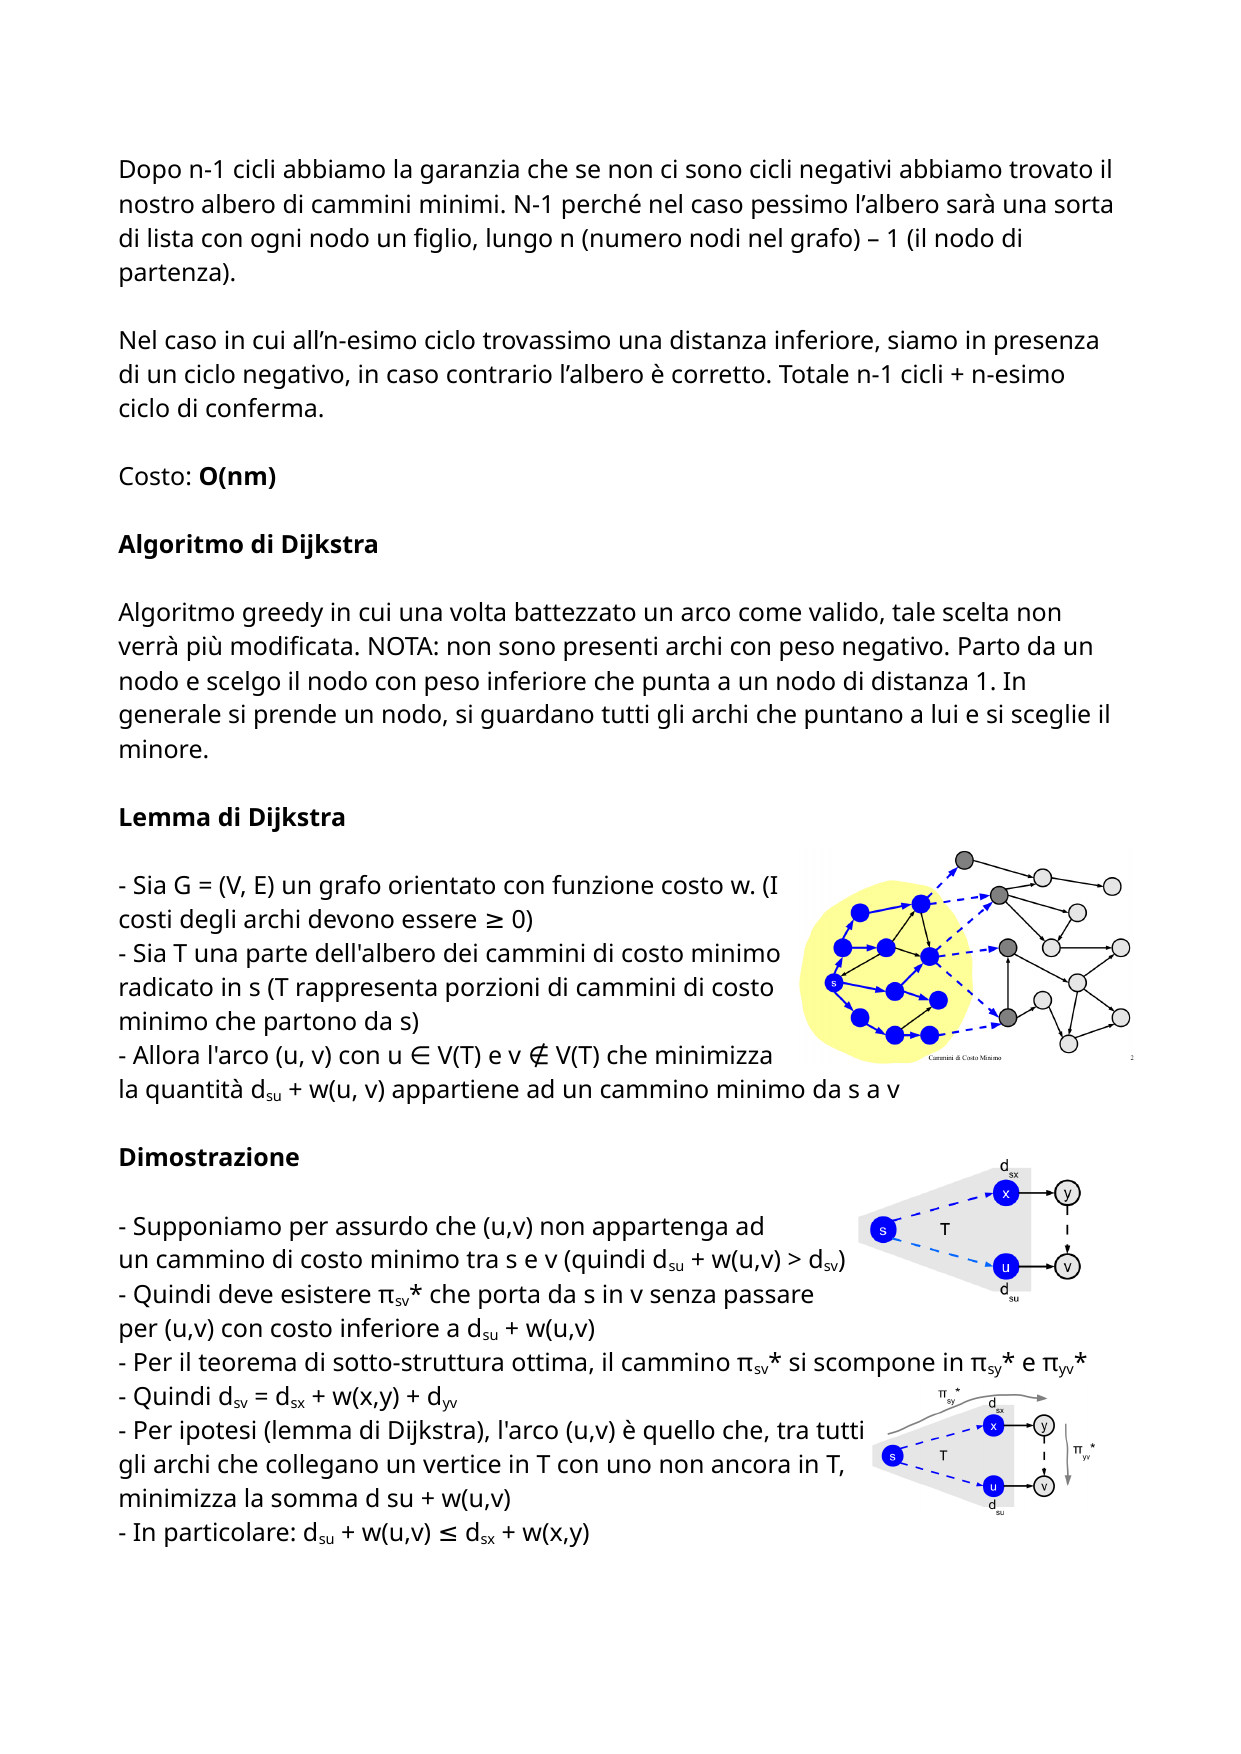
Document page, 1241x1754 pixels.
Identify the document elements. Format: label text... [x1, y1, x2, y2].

picture [906, 1382, 1098, 1518]
picture [889, 1155, 1082, 1304]
text Nel caso in cui all’n-esimo ciclo trovassimo una distanza inferiore, siamo in presenza di un ciclo negativo, in caso contrario l’albero è corretto. Totale n-1 cicli + n-esimo ciclo di conferma. [118, 322, 1122, 425]
text Dimostrazione [118, 1140, 1122, 1174]
text - Sia G = (V, E) un grafo orientato con funzione costo w. (I costi degli archi devono essere ≥ 0) [118, 867, 797, 936]
text - Supponiamo per assurdo che (u,v) non appartenga ad [118, 1208, 889, 1242]
text Dopo n-1 cicli abbiamo la garanzia che se non ci sono cicli negativi abbiamo trovato il nostro albero di cammini minimi. N-1 perché nel caso pessimo l’albero sarà una sorta di lista con ogni nodo un figlio, lungo n (numero nodi nel grafo) – 1 (il nodo di partenza). [118, 152, 1122, 288]
text - Per ipotesi (lemma di Dijkstra), l'arco (u,v) è quello che, tra tutti gli archi che collegano un vertice in T con uno non ancora in T, minimizza la somma d su + w(u,v) [118, 1412, 906, 1515]
text [1082, 1242, 1122, 1276]
text Lemma di Dijkstra [118, 799, 1122, 833]
text - In particolare: dsu + w(u,v) ≤ dsx + w(x,y) [118, 1515, 1122, 1549]
picture [797, 848, 1134, 1065]
text - Quindi deve esistere πsv* che porta da s in v senza passare per (u,v) con costo inferiore a dsu + w(u,v) [118, 1276, 1122, 1344]
text - Allora l'arco (u, v) con u ∈ V(T) e v ∉ V(T) che minimizza la quantità dsu + w(u, v) appartiene ad un cammino minimo da s a v [118, 1038, 1122, 1106]
text Algoritmo greedy in cui una volta battezzato un arco come valido, tale scelta non verrà più modificata. NOTA: non sono presenti archi con peso negativo. Parto da un nodo e scelgo il nodo con peso inferiore che punta a un nodo di distanza 1. In generale si prende un nodo, si guardano tutti gli archi che puntano a lui e si sceglie il minore. [118, 595, 1122, 765]
text Costo: O(nm) [118, 459, 1122, 493]
text - Quindi dsv = dsx + w(x,y) + dyv [118, 1378, 1122, 1412]
text - Per il teorema di sotto-struttura ottima, il cammino πsv* si scompone in πsy* e πyv* [118, 1344, 1122, 1378]
text - Sia T una parte dell'albero dei cammini di costo minimo radicato in s (T rappresenta porzioni di cammini di costo minimo che partono da s) [118, 936, 797, 1038]
text Algoritmo di Dijkstra [118, 527, 1122, 561]
text [1082, 1208, 1122, 1242]
text un cammino di costo minimo tra s e v (quindi dsu + w(u,v) > dsv) [118, 1242, 889, 1276]
